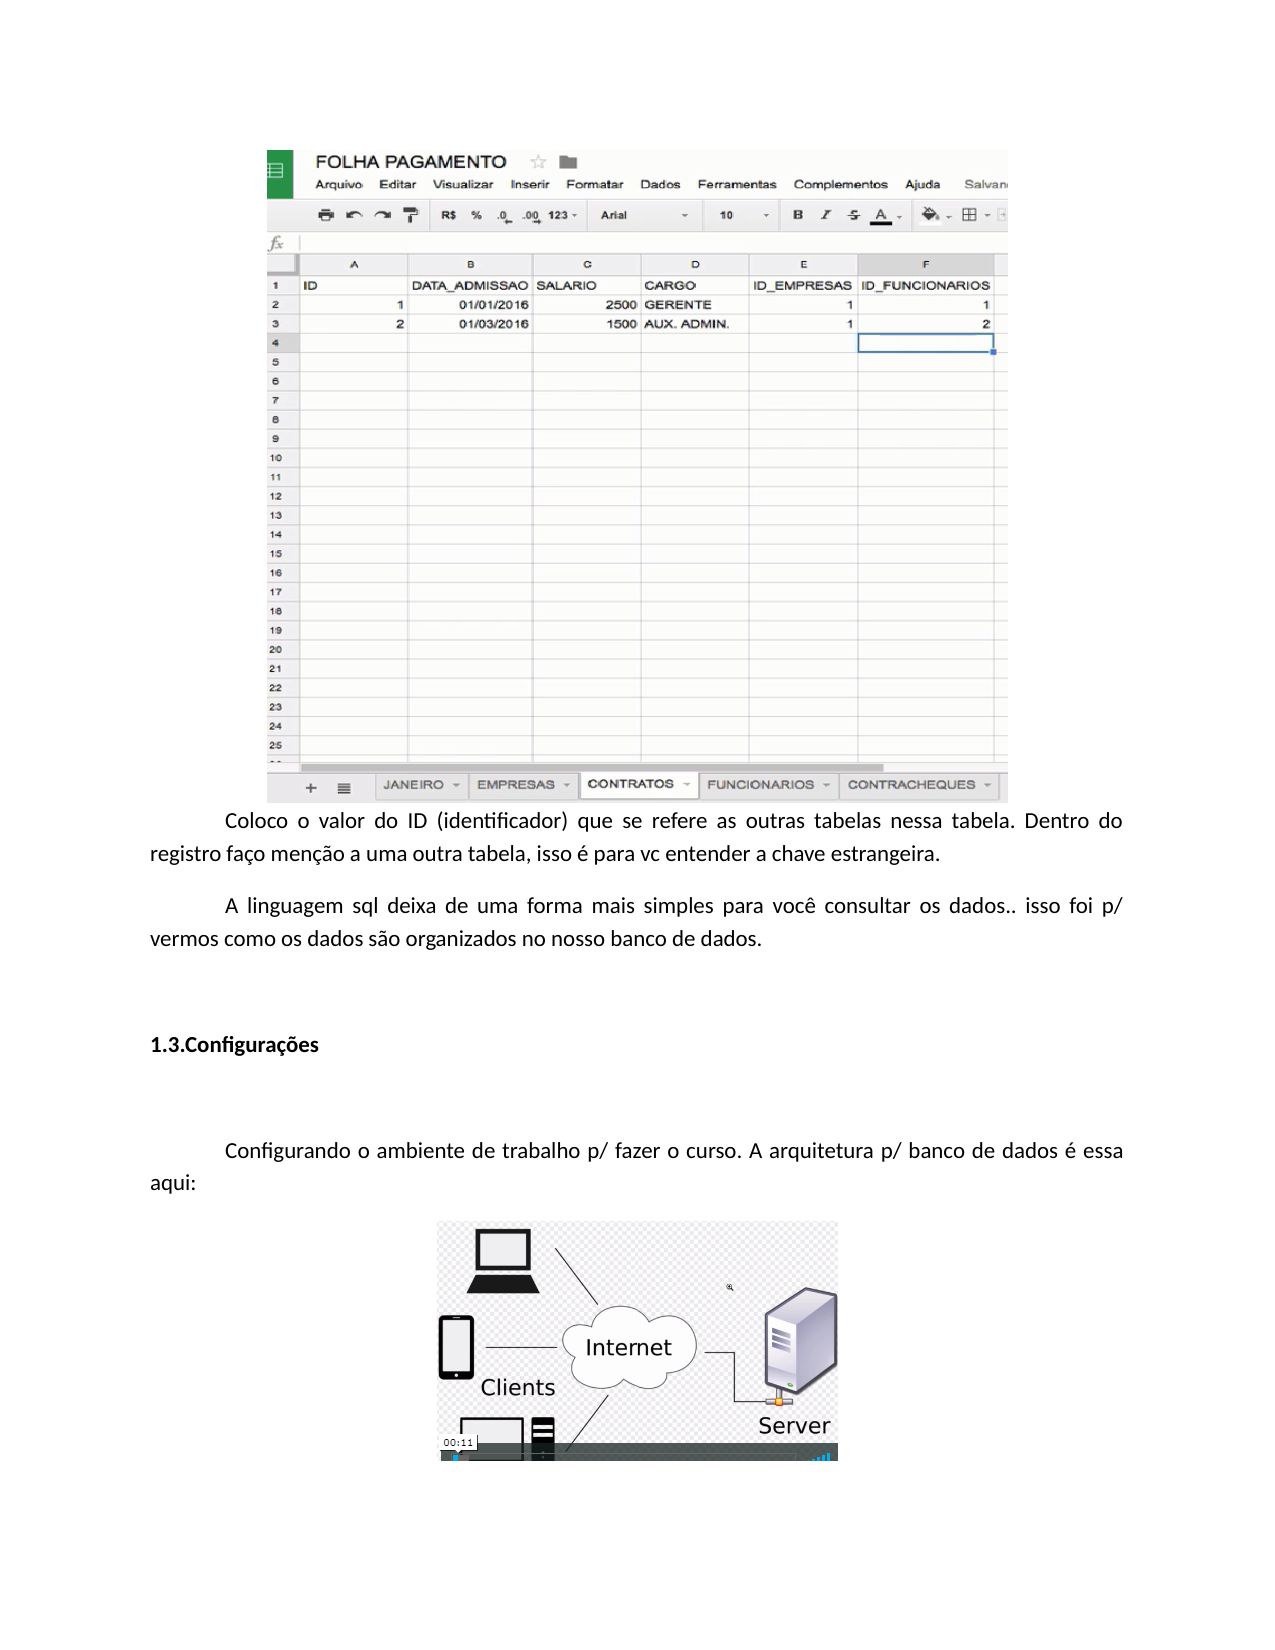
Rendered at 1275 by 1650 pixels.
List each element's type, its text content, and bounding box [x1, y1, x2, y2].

picture [437, 1221, 838, 1461]
picture [267, 150, 1008, 803]
text Configurando o ambiente de trabalho p/ fazer o curso. A arquitetura p/ banco de dados é essa aqui: [150, 1136, 1125, 1196]
text A linguagem sql deixa de uma forma mais simples para você consultar os dados.. isso foi p/ vermos como os dados são organizados no nosso banco de dados. [150, 892, 1125, 952]
text 1.3.Configurações [150, 1030, 1125, 1058]
text Coloco o valor do ID (identificador) que se refere as outras tabelas nessa tabela. Dentro do registro faço menção a uma outra tabela, isso é para vc entender a chave estrangeira. [150, 150, 1125, 867]
